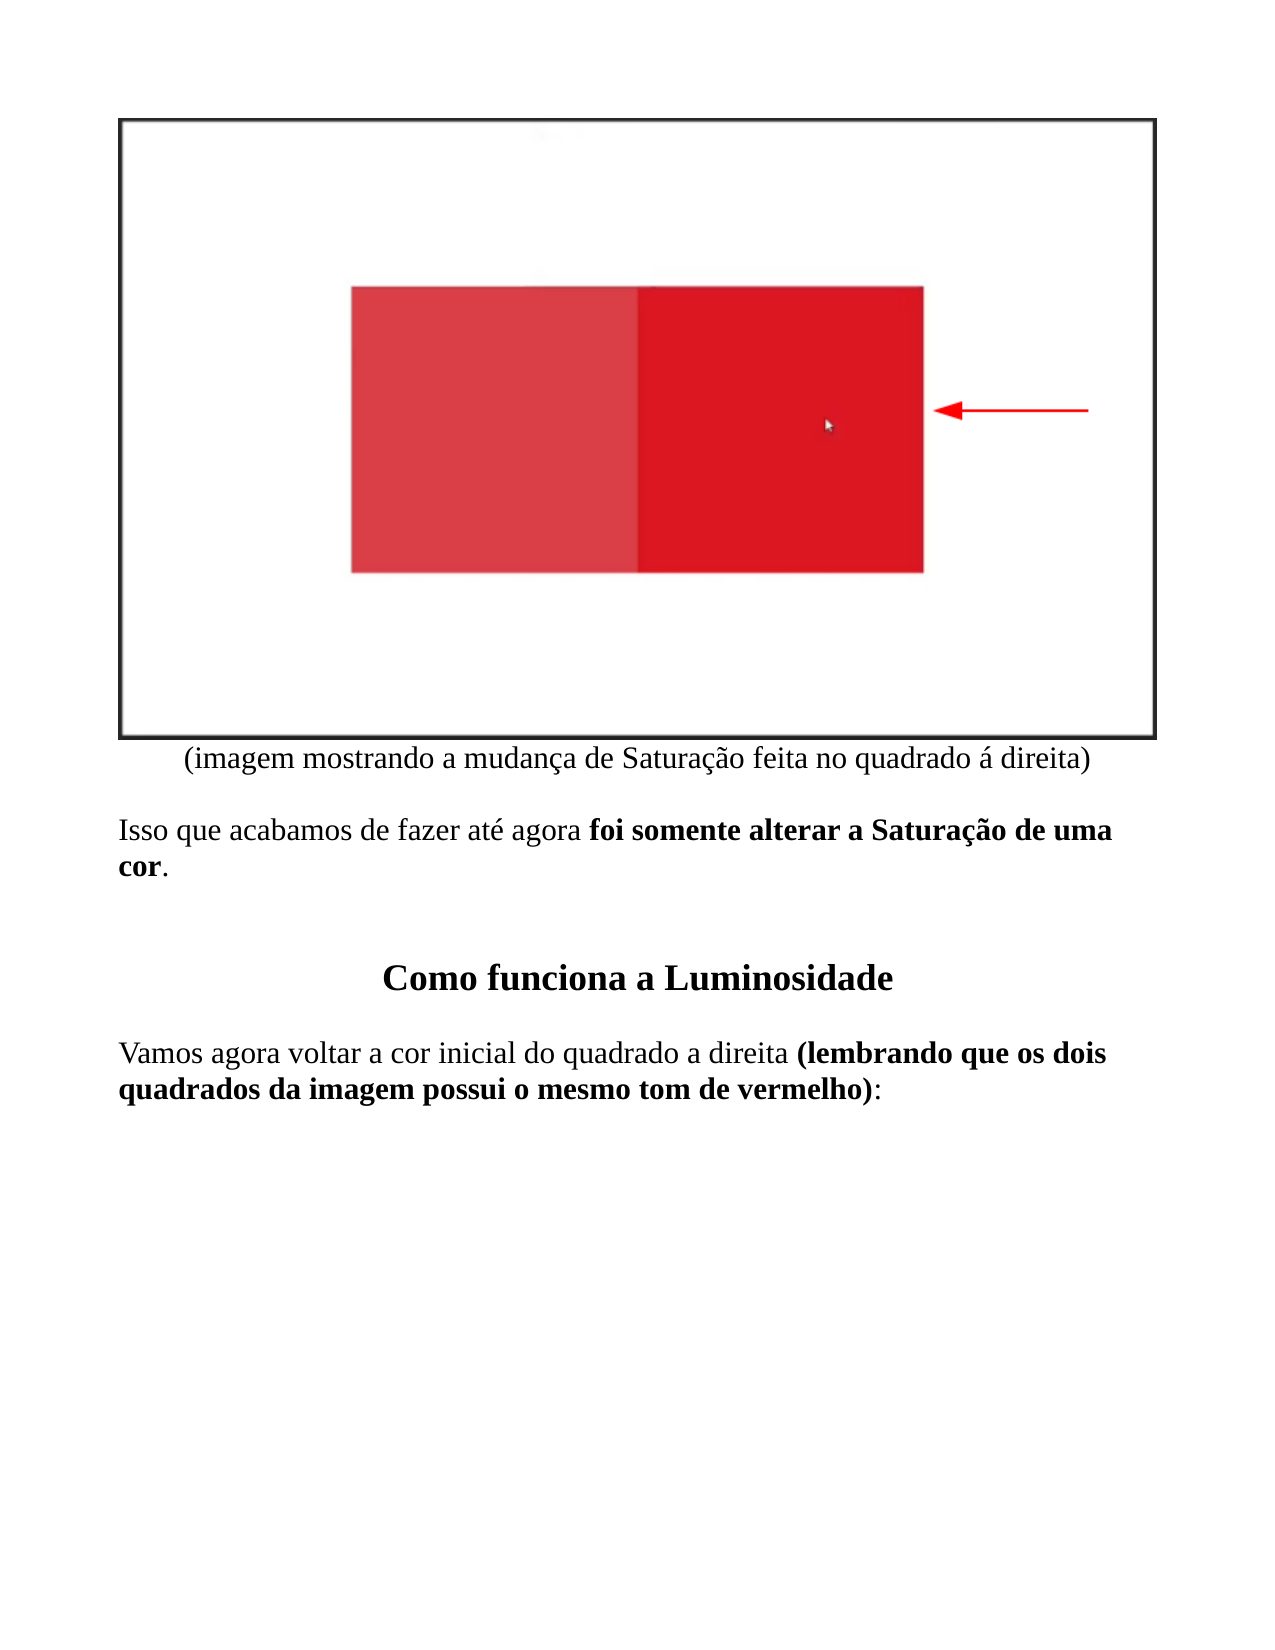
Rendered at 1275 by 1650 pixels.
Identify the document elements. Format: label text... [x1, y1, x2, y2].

text (imagem mostrando a mudança de Saturação feita no quadrado á direita) [118, 740, 1157, 775]
picture [118, 118, 1157, 740]
text Vamos agora voltar a cor inicial do quadrado a direita (lembrando que os dois quadrados da imagem possui o mesmo tom de vermelho): [118, 1034, 1157, 1106]
text Como funciona a Luminosidade [118, 955, 1157, 998]
text Isso que acabamos de fazer até agora foi somente alterar a Saturação de uma cor. [118, 811, 1157, 883]
